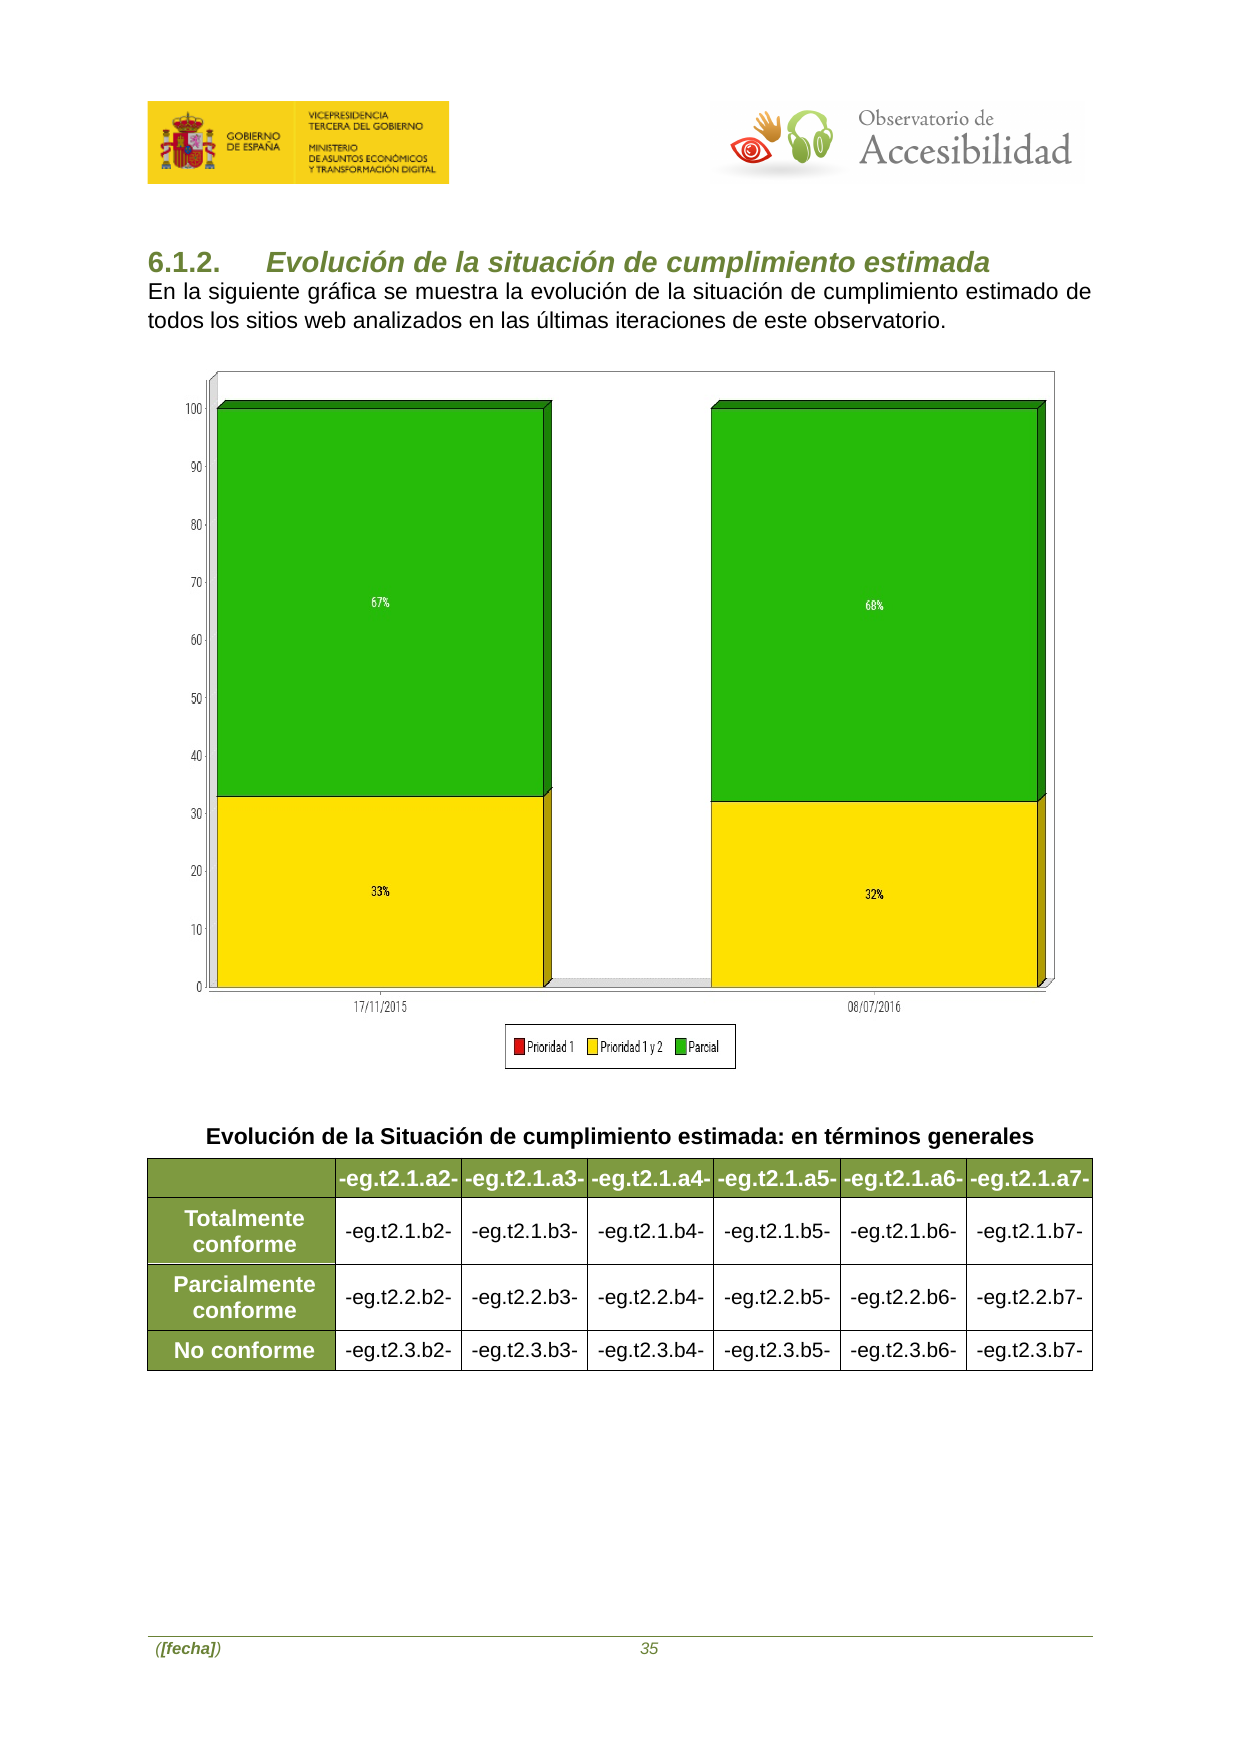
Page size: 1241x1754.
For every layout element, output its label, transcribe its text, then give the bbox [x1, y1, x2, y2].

table_cell -eg.t2.3.b2- [336, 1331, 461, 1370]
picture [147, 101, 450, 184]
table_cell -eg.t2.2.b5- [714, 1265, 840, 1330]
table_header -eg.t2.1.a6- [841, 1159, 966, 1197]
text En la siguiente gráfica se muestra la evolución de la situación de cumplimiento estimado de todos los sitios web analizados en las últimas iteraciones de este observatorio. [148, 278, 1092, 333]
table_cell -eg.t2.3.b7- [967, 1331, 1092, 1370]
table_header -eg.t2.1.a5- [714, 1159, 840, 1197]
table_header -eg.t2.1.a2- [336, 1159, 461, 1197]
table_header [148, 1159, 335, 1197]
table_cell -eg.t2.1.b7- [967, 1198, 1092, 1263]
table_cell -eg.t2.2.b6- [841, 1265, 966, 1330]
text Evolución de la Situación de cumplimiento estimada: en términos generales [148, 1123, 1092, 1149]
table_cell -eg.t2.3.b5- [714, 1331, 840, 1370]
picture [178, 361, 1062, 1071]
picture [710, 101, 1086, 184]
table_cell -eg.t2.2.b3- [462, 1265, 587, 1330]
table_cell Parcialmente conforme [148, 1265, 335, 1330]
table_header -eg.t2.1.a7- [967, 1159, 1092, 1197]
table_cell -eg.t2.1.b3- [462, 1198, 587, 1263]
table_header -eg.t2.1.a3- [462, 1159, 587, 1197]
subtitle Evolución de la situación de cumplimiento estimada [148, 245, 1092, 278]
table_cell -eg.t2.1.b6- [841, 1198, 966, 1263]
table_header -eg.t2.1.a4- [588, 1159, 713, 1197]
table_cell -eg.t2.1.b5- [714, 1198, 840, 1263]
table_cell -eg.t2.2.b2- [336, 1265, 461, 1330]
table_cell No conforme [148, 1331, 335, 1370]
table_cell -eg.t2.2.b7- [967, 1265, 1092, 1330]
table_cell -eg.t2.3.b3- [462, 1331, 587, 1370]
table_cell -eg.t2.3.b6- [841, 1331, 966, 1370]
table_cell Totalmente conforme [148, 1198, 335, 1263]
table_cell -eg.t2.1.b4- [588, 1198, 713, 1263]
table_cell -eg.t2.3.b4- [588, 1331, 713, 1370]
table_cell -eg.t2.1.b2- [336, 1198, 461, 1263]
table_cell -eg.t2.2.b4- [588, 1265, 713, 1330]
